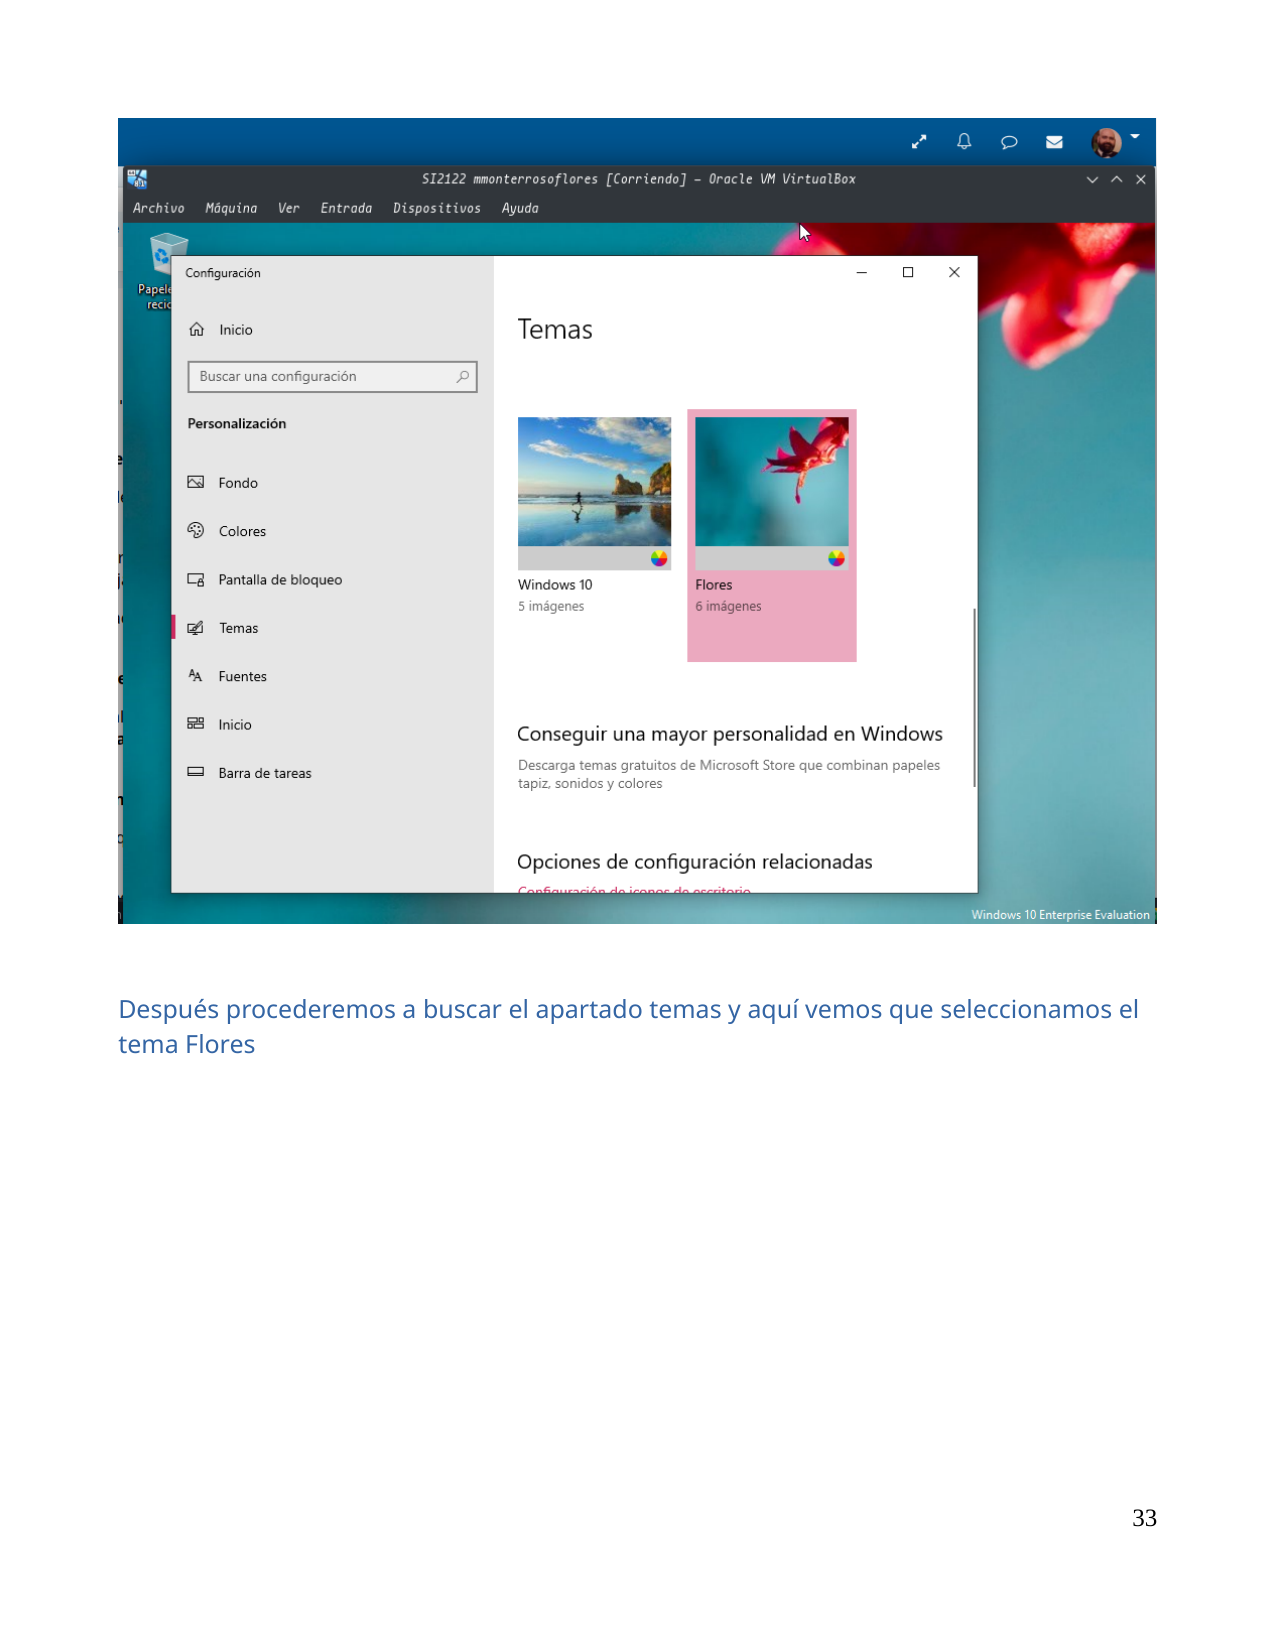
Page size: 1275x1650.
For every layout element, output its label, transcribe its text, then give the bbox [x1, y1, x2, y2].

table_header [118, 924, 1157, 958]
picture [118, 118, 1157, 924]
text Después procederemos a buscar el apartado temas y aquí vemos que seleccionamos el tema Flores [118, 992, 1157, 1060]
